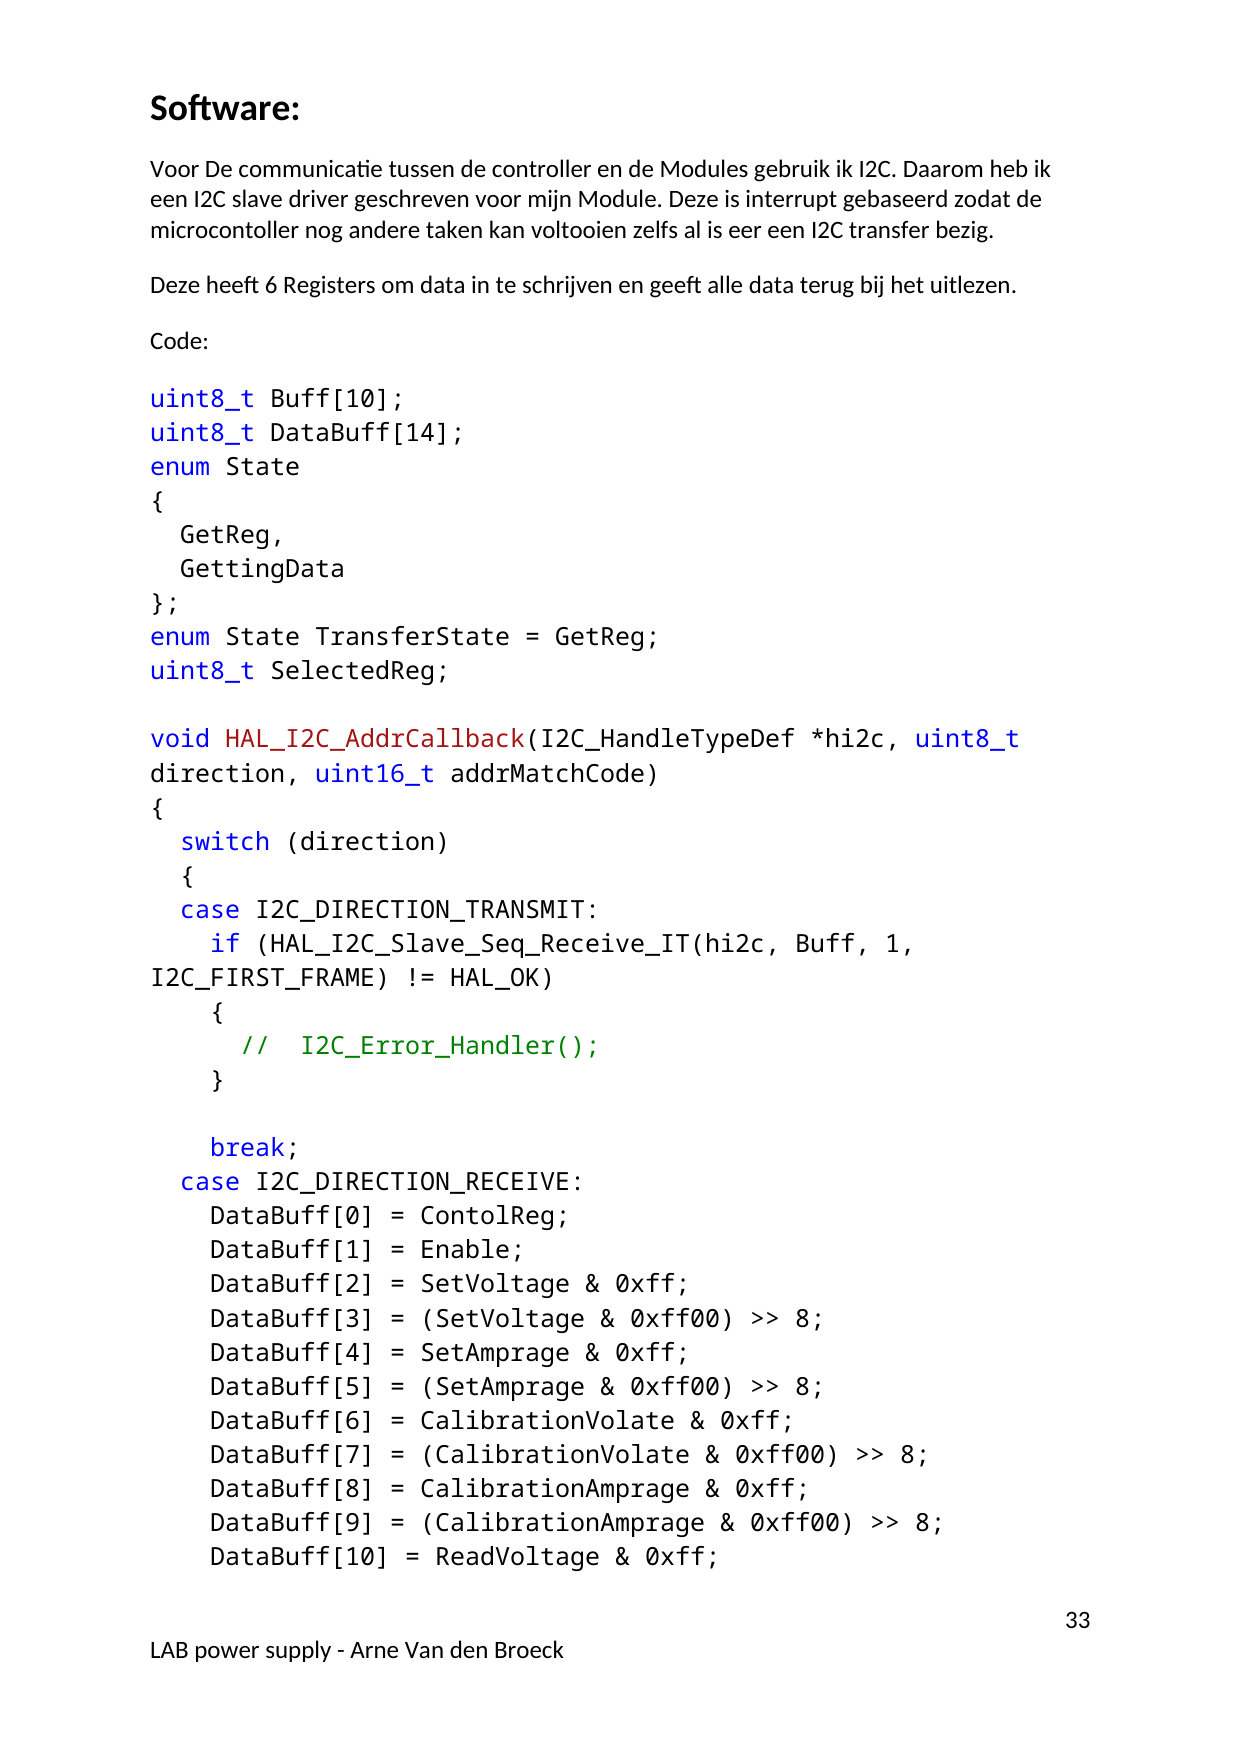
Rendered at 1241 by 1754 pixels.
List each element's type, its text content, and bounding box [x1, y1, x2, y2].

text uint8_t Buff[10]; uint8_t DataBuff[14]; enum State { GetReg, GettingData }; enum State TransferState = GetReg; uint8_t SelectedReg; void HAL_I2C_AddrCallback(I2C_HandleTypeDef *hi2c, uint8_t direction, uint16_t addrMatchCode) { switch (direction) { case I2C_DIRECTION_TRANSMIT: if (HAL_I2C_Slave_Seq_Receive_IT(hi2c, Buff, 1, I2C_FIRST_FRAME) != HAL_OK) { // I2C_Error_Handler(); } break; case I2C_DIRECTION_RECEIVE: DataBuff[0] = ContolReg; DataBuff[1] = Enable; DataBuff[2] = SetVoltage & 0xff; DataBuff[3] = (SetVoltage & 0xff00) >> 8; DataBuff[4] = SetAmprage & 0xff; DataBuff[5] = (SetAmprage & 0xff00) >> 8; DataBuff[6] = CalibrationVolate & 0xff; DataBuff[7] = (CalibrationVolate & 0xff00) >> 8; DataBuff[8] = CalibrationAmprage & 0xff; DataBuff[9] = (CalibrationAmprage & 0xff00) >> 8; DataBuff[10] = ReadVoltage & 0xff; [150, 381, 1090, 1573]
text Voor De communicatie tussen de controller en de Modules gebruik ik I2C. Daarom heb ik een I2C slave driver geschreven voor mijn Module. Deze is interrupt gebaseerd zodat de microcontoller nog andere taken kan voltooien zelfs al is eer een I2C transfer bezig. [150, 153, 1090, 244]
text Code: [150, 325, 1090, 356]
text Deze heeft 6 Registers om data in te schrijven en geeft alle data terug bij het uitlezen. [150, 269, 1090, 300]
subtitle Software: [150, 84, 1090, 130]
